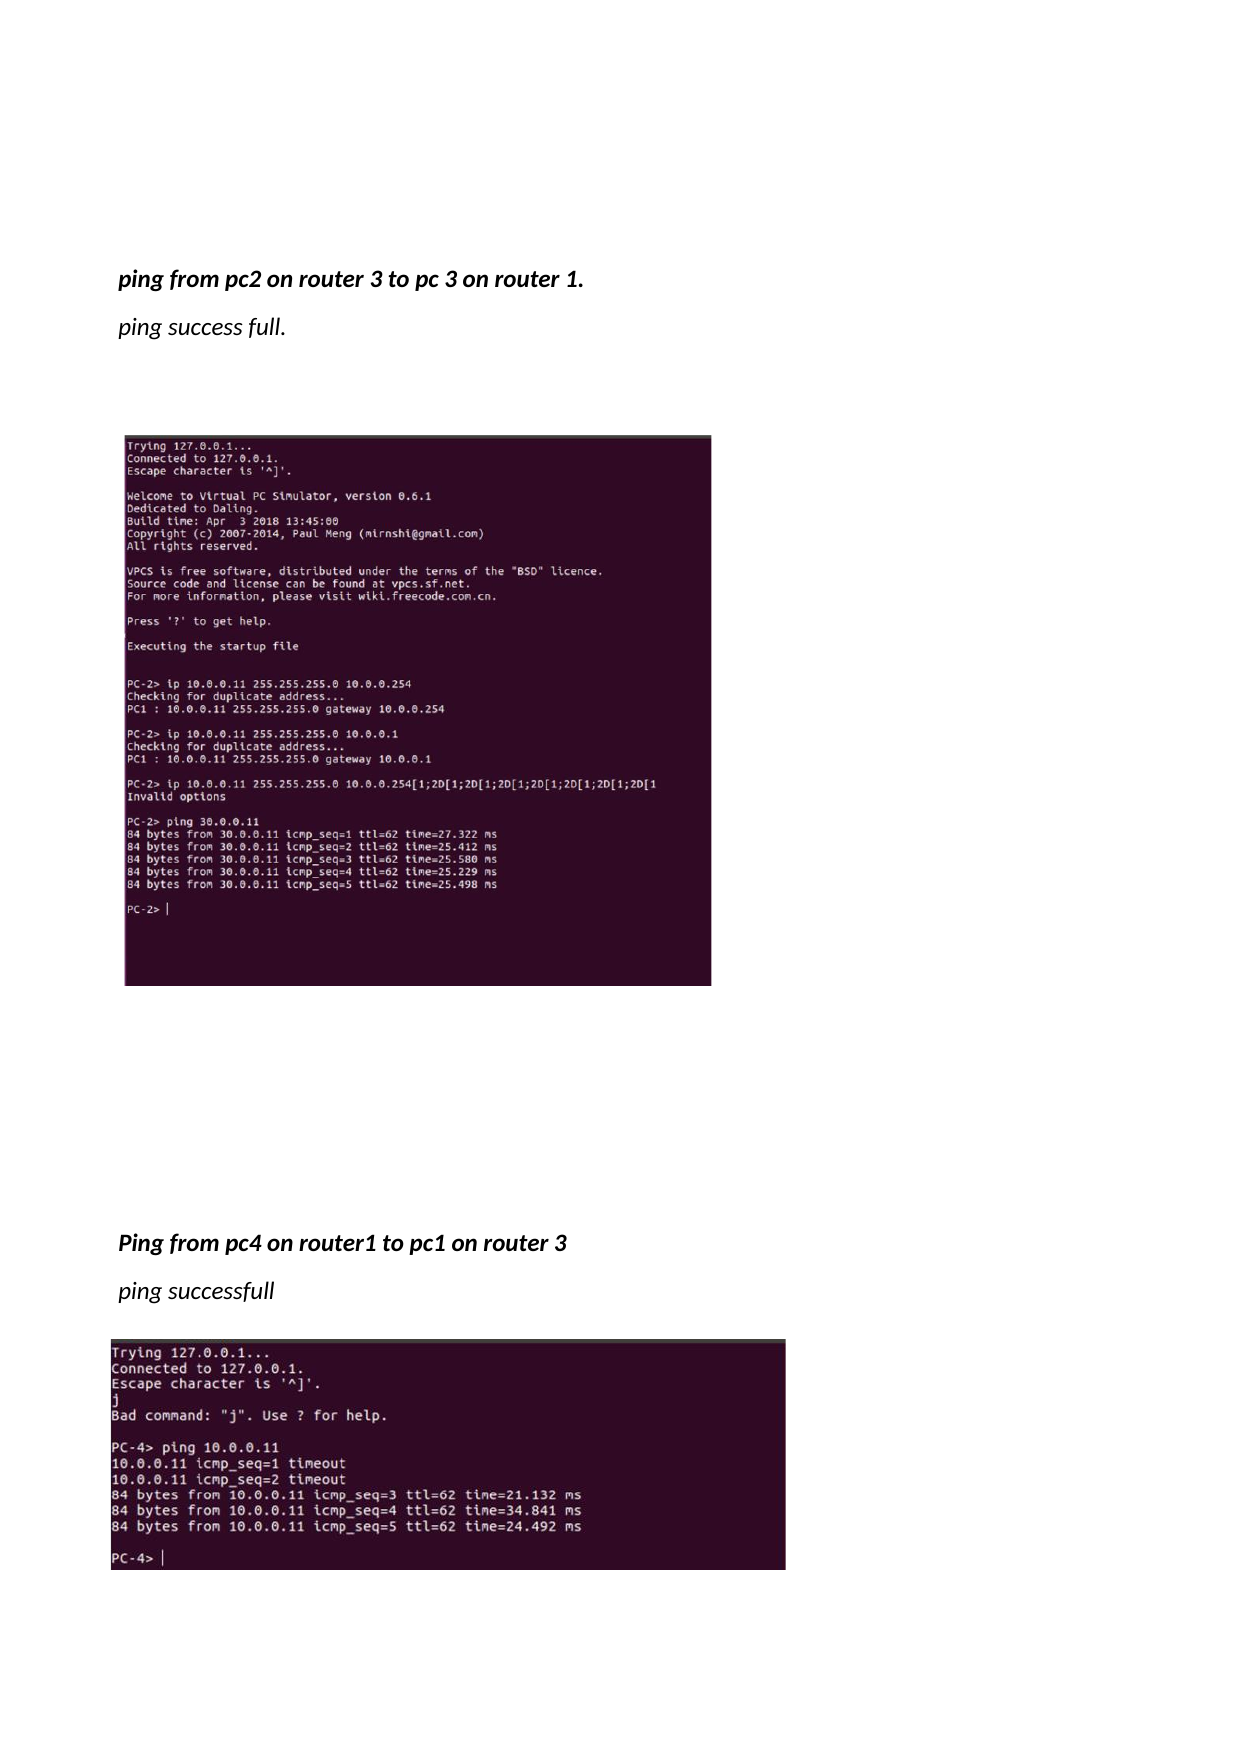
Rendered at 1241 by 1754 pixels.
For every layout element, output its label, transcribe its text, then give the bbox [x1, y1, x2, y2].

picture [124, 435, 712, 986]
text ping successfull [118, 1276, 1122, 1306]
text ping from pc2 on router 3 to pc 3 on router 1. [118, 263, 1122, 294]
text ping success full. [118, 311, 1122, 342]
picture [110, 1339, 786, 1570]
text Ping from pc4 on router1 to pc1 on router 3 [118, 1227, 1122, 1258]
